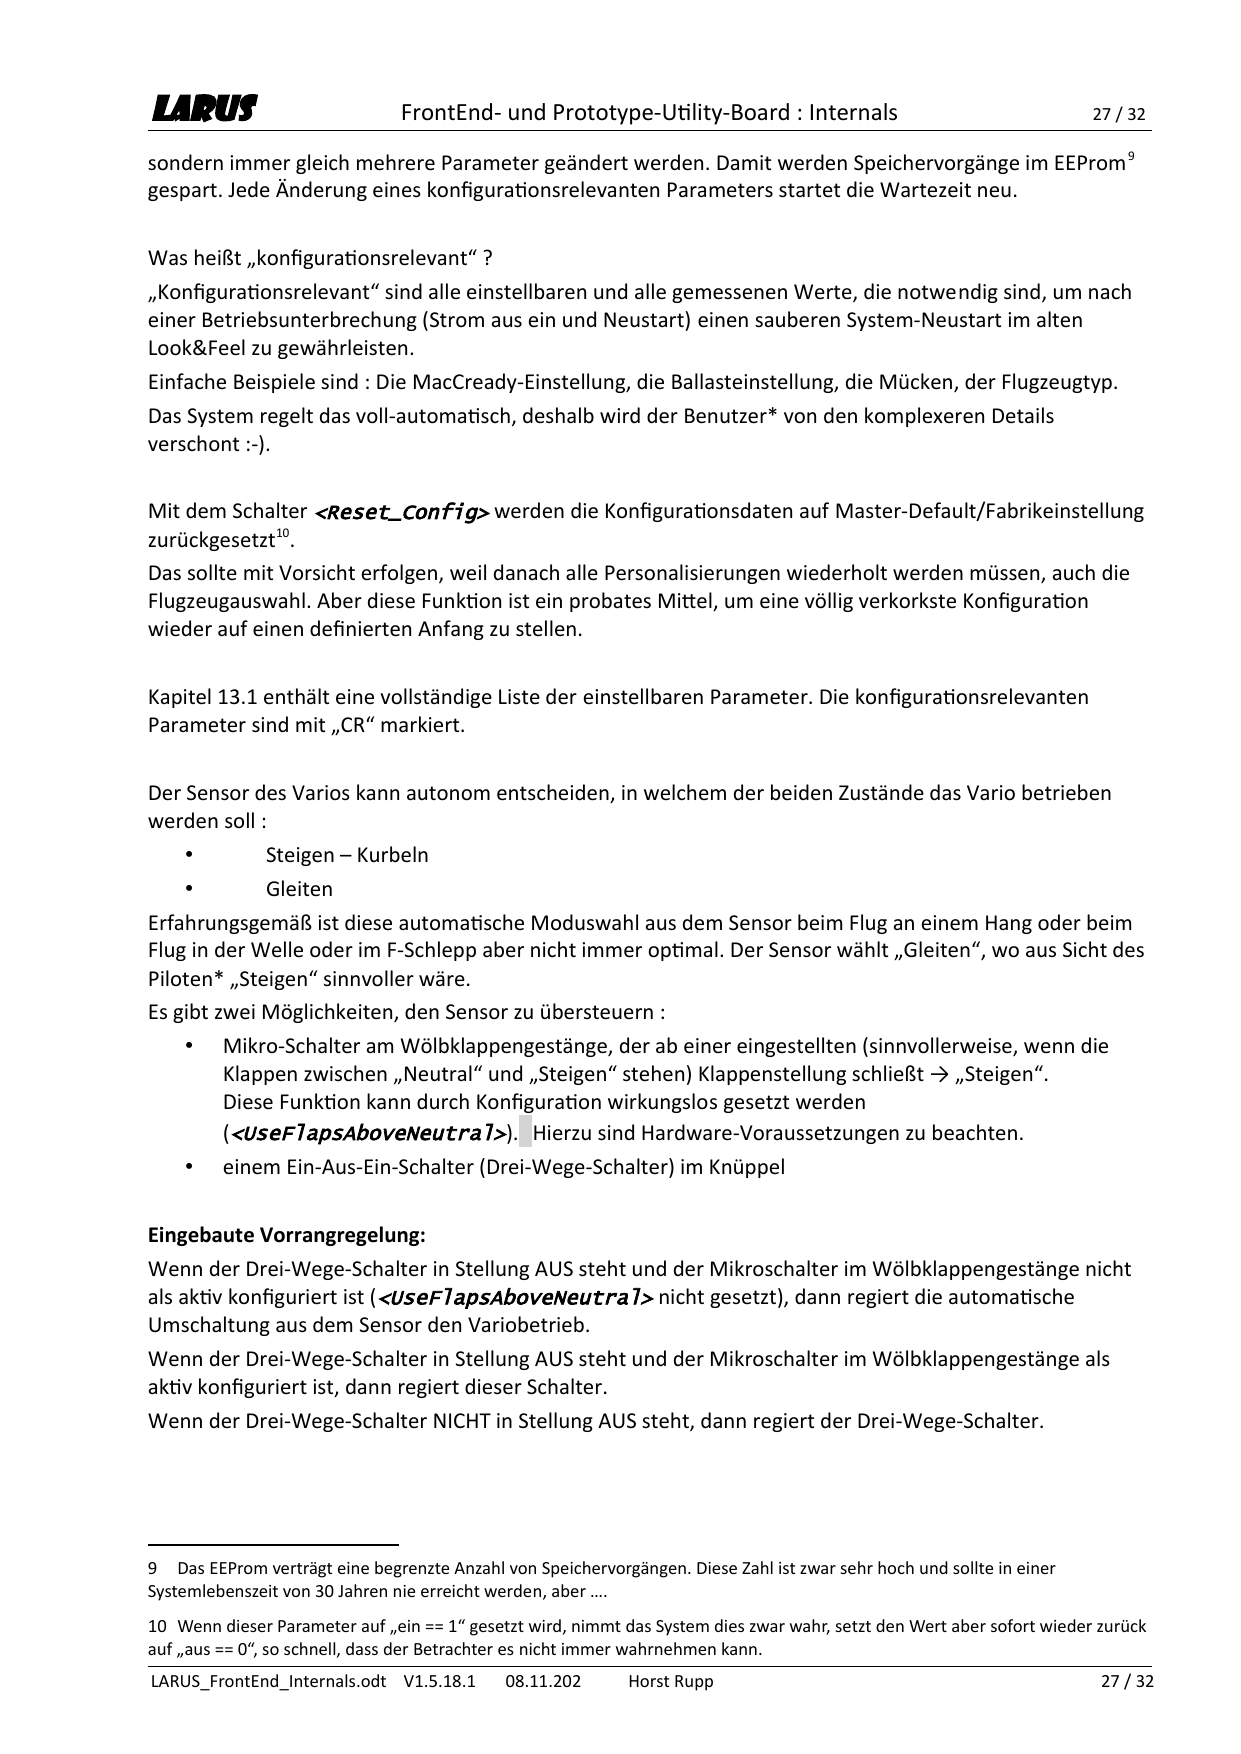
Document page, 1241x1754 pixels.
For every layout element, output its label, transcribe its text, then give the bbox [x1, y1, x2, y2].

text Kapitel 13.1 enthält eine vollständige Liste der einstellbaren Parameter. Die konfigurationsrelevanten Parameter sind mit „CR“ markiert. [148, 682, 1152, 738]
text Wenn der Drei-Wege-Schalter NICHT in Stellung AUS steht, dann regiert der Drei-Wege-Schalter. [148, 1406, 1152, 1434]
text Der Sensor des Varios kann autonom entscheiden, in welchem der beiden Zustände das Vario betrieben werden soll : [148, 778, 1152, 834]
list Steigen – Kurbeln [185, 840, 1152, 868]
text „Konfigurationsrelevant“ sind alle einstellbaren und alle gemessenen Werte, die notwendig sind, um nach einer Betriebsunterbrechung (Strom aus ein und Neustart) einen sauberen System-Neustart im alten Look&Feel zu gewährleisten. [148, 277, 1152, 361]
text Es gibt zwei Möglichkeiten, den Sensor zu übersteuern : [148, 997, 1152, 1026]
text Einfache Beispiele sind : Die MacCready-Einstellung, die Ballasteinstellung, die Mücken, der Flugzeugtyp. [148, 367, 1152, 395]
text Wenn dieser Parameter auf „ein == 1“ gesetzt wird, nimmt das System dies zwar wahr, setzt den Wert aber sofort wieder zurück auf „aus == 0“, so schnell, dass der Betrachter es nicht immer wahrnehmen kann. [148, 1614, 1152, 1660]
text sondern immer gleich mehrere Parameter geändert werden. Damit werden Speichervorgänge im EEProm gespart. Jede Änderung eines konfigurationsrelevanten Parameters startet die Wartezeit neu. [148, 148, 1152, 204]
text Erfahrungsgemäß ist diese automatische Moduswahl aus dem Sensor beim Flug an einem Hang oder beim Flug in der Welle oder im F-Schlepp aber nicht immer optimal. Der Sensor wählt „Gleiten“, wo aus Sicht des Piloten* „Steigen“ sinnvoller wäre. [148, 908, 1152, 992]
list Mikro-Schalter am Wölbklappengestänge, der ab einer eingestellten (sinnvollerweise, wenn die Klappen zwischen „Neutral“ und „Steigen“ stehen) Klappenstellung schließt → „Steigen“. Diese Funktion kann durch Konfiguration wirkungslos gesetzt werden (<UseFlapsAboveNeutral>). Hierzu sind Hardware-Voraussetzungen zu beachten. [185, 1031, 1152, 1147]
text Das EEProm verträgt eine begrenzte Anzahl von Speichervorgängen. Diese Zahl ist zwar sehr hoch und sollte in einer Systemlebenszeit von 30 Jahren nie erreicht werden, aber …. [148, 1557, 1152, 1602]
text Was heißt „konfigurationsrelevant“ ? [148, 243, 1152, 271]
text Wenn der Drei-Wege-Schalter in Stellung AUS steht und der Mikroschalter im Wölbklappengestänge als aktiv konfiguriert ist, dann regiert dieser Schalter. [148, 1344, 1152, 1400]
text Wenn der Drei-Wege-Schalter in Stellung AUS steht und der Mikroschalter im Wölbklappengestänge nicht als aktiv konfiguriert ist (<UseFlapsAboveNeutral> nicht gesetzt), dann regiert die automatische Umschaltung aus dem Sensor den Variobetrieb. [148, 1254, 1152, 1338]
text Das System regelt das voll-automatisch, deshalb wird der Benutzer* von den komplexeren Details verschont :-). [148, 401, 1152, 457]
text Das sollte mit Vorsicht erfolgen, weil danach alle Personalisierungen wiederholt werden müssen, auch die Flugzeugauswahl. Aber diese Funktion ist ein probates Mittel, um eine völlig verkorkste Konfiguration wieder auf einen definierten Anfang zu stellen. [148, 558, 1152, 643]
list Gleiten [185, 874, 1152, 902]
text Eingebaute Vorrangregelung: [148, 1220, 1152, 1248]
list einem Ein-Aus-Ein-Schalter (Drei-Wege-Schalter) im Knüppel [185, 1152, 1152, 1181]
text Mit dem Schalter <Reset_Config> werden die Konfigurationsdaten auf Master-Default/Fabrikeinstellung zurückgesetzt. [148, 497, 1152, 553]
